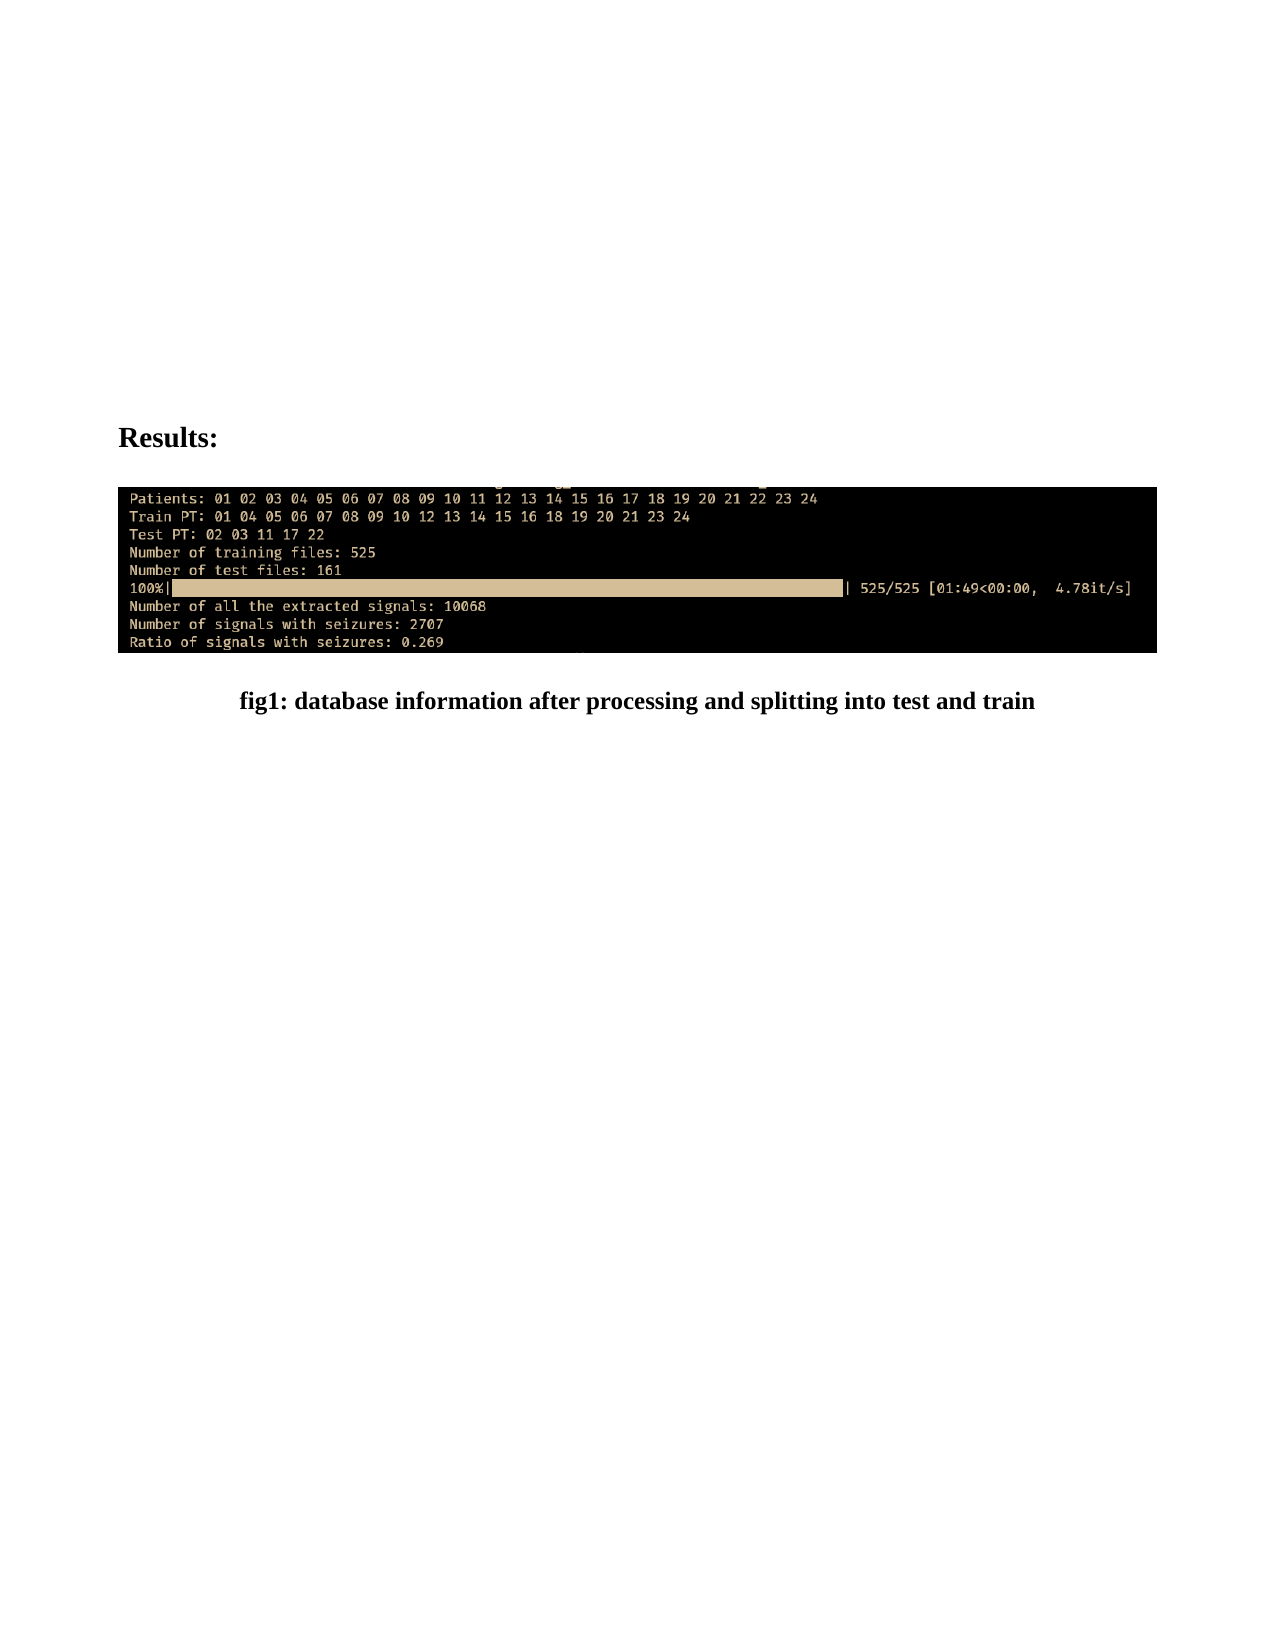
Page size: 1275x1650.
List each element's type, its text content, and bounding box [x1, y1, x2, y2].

picture [118, 487, 1157, 653]
text Results: [118, 420, 1157, 453]
text fig1: database information after processing and splitting into test and train [118, 686, 1157, 714]
